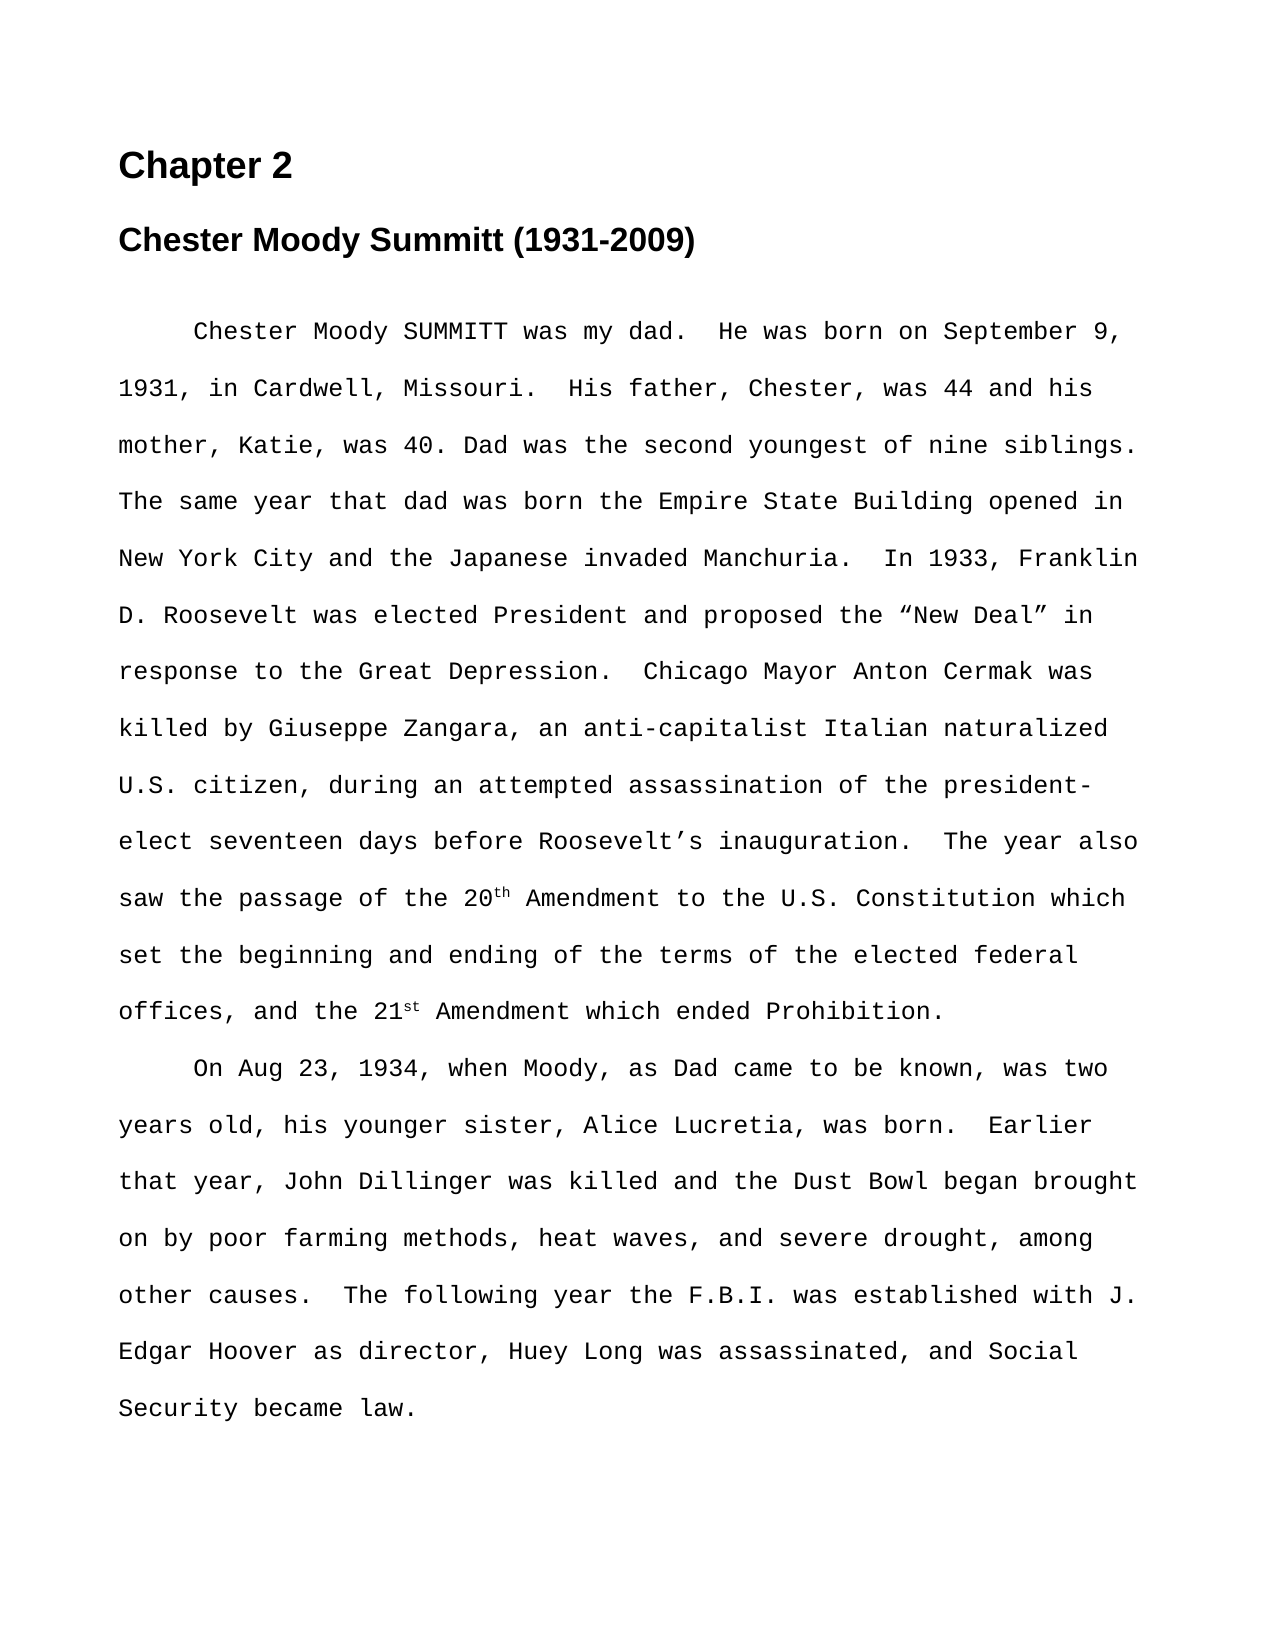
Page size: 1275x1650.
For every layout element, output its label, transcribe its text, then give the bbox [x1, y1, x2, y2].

text Chester Moody SUMMITT was my dad. He was born on September 9, 1931, in Cardwell, Missouri. His father, Chester, was 44 and his mother, Katie, was 40. Dad was the second youngest of nine siblings. The same year that dad was born the Empire State Building opened in New York City and the Japanese invaded Manchuria. In 1933, Franklin D. Roosevelt was elected President and proposed the “New Deal” in response to the Great Depression. Chicago Mayor Anton Cermak was killed by Giuseppe Zangara, an anti-capitalist Italian naturalized U.S. citizen, during an attempted assassination of the president-elect seventeen days before Roosevelt’s inauguration. The year also saw the passage of the 20th Amendment to the U.S. Constitution which set the beginning and ending of the terms of the elected federal offices, and the 21st Amendment which ended Prohibition. [118, 319, 1157, 1027]
subtitle Chapter 2 [118, 143, 1157, 187]
subtitle Chester Moody Summitt (1931-2009) [118, 220, 1157, 259]
text On Aug 23, 1934, when Moody, as Dad came to be known, was two years old, his younger sister, Alice Lucretia, was born. Earlier that year, John Dillinger was killed and the Dust Bowl began brought on by poor farming methods, heat waves, and severe drought, among other causes. The following year the F.B.I. was established with J. Edgar Hoover as director, Huey Long was assassinated, and Social Security became law. [118, 1056, 1157, 1424]
